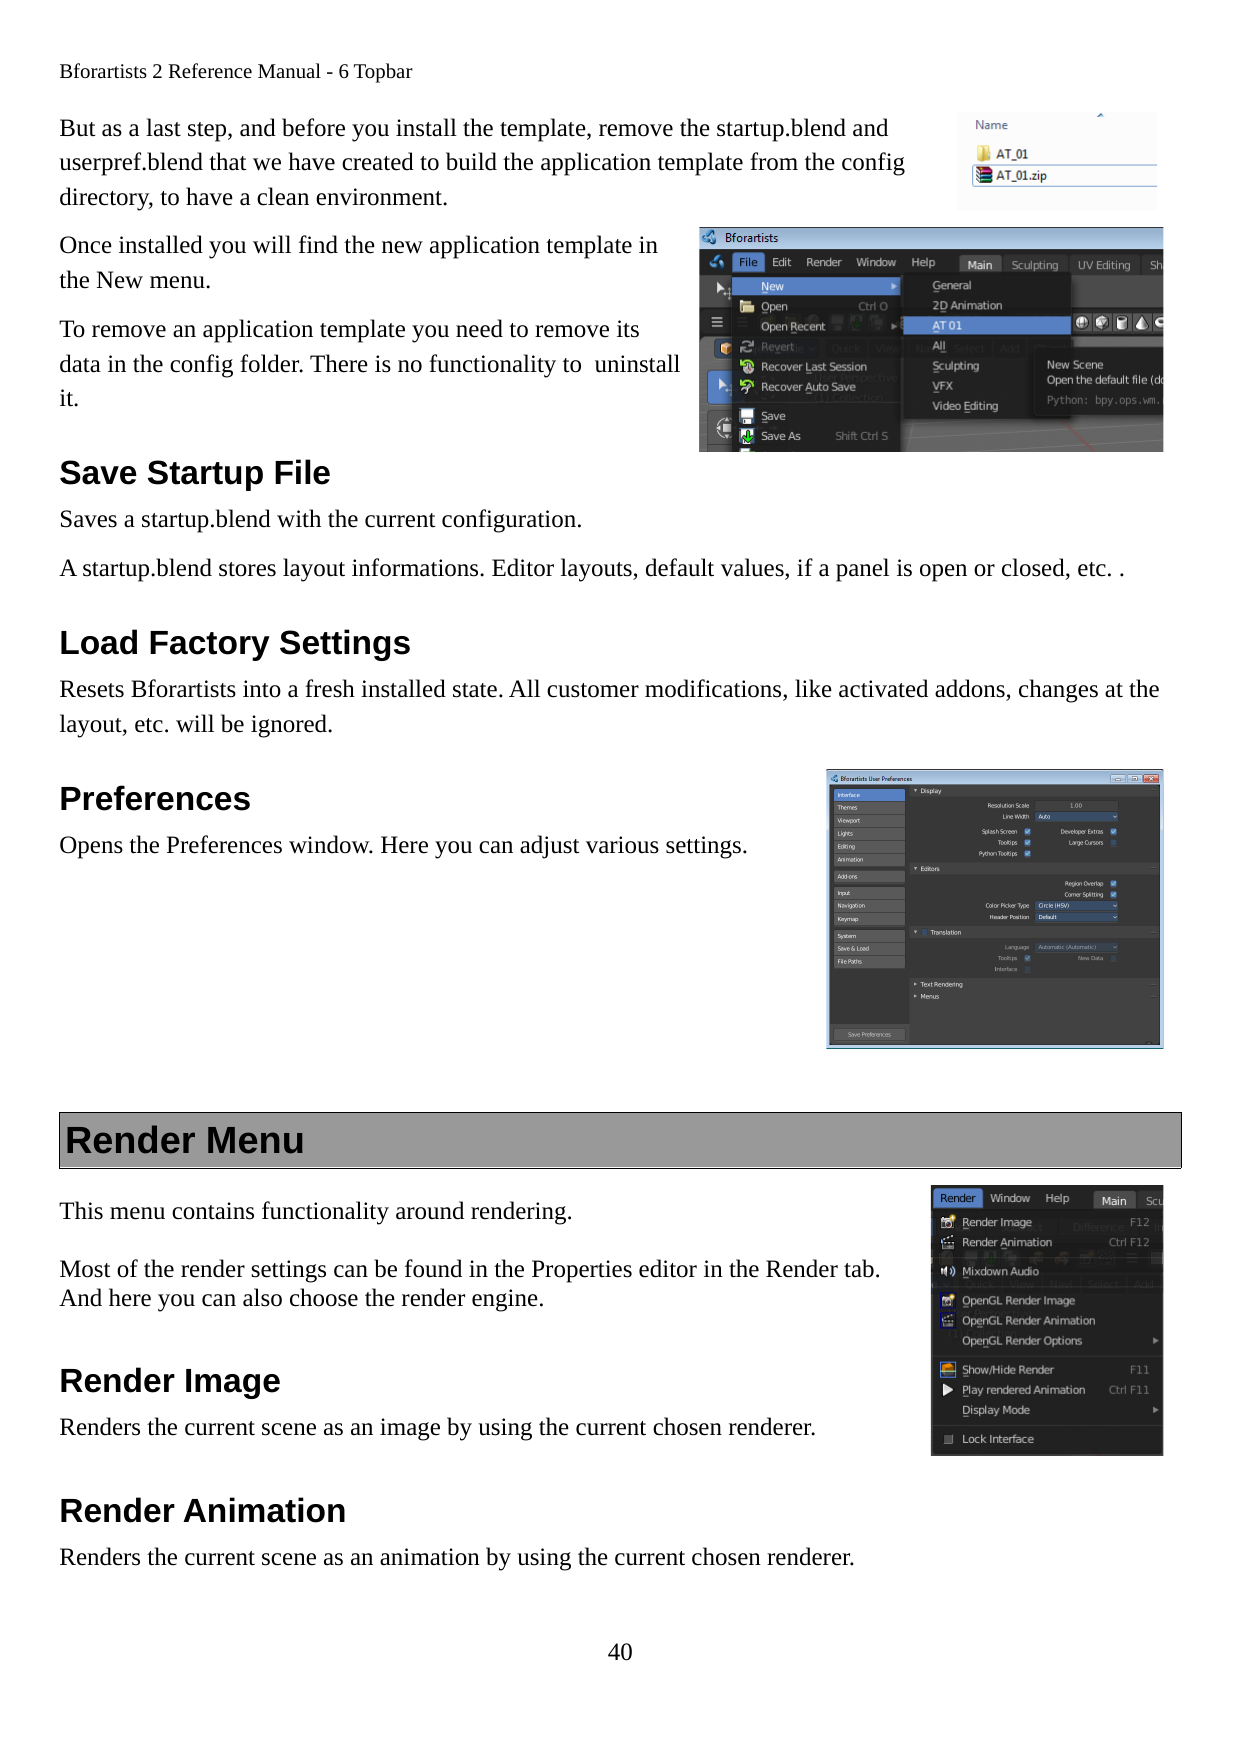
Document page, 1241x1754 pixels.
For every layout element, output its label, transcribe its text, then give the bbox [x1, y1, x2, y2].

text Most of the render settings can be found in the Properties editor in the Render tab. And here you can also choose the render engine. [59, 1254, 930, 1311]
subtitle Render Image [59, 1361, 930, 1399]
picture [826, 769, 1164, 1049]
text To remove an application template you need to remove its data in the config folder. There is no functionality to uninstall it. [59, 314, 699, 412]
text This menu contains functionality around rendering. [59, 1169, 1181, 1225]
subtitle Save Startup File [59, 453, 1181, 492]
text Renders the current scene as an animation by using the current chosen renderer. [59, 1542, 1181, 1570]
text But as a last step, and before you install the template, remove the startup.blend and userpref.blend that we have created to build the application template from the config directory, to have a clean environment. [59, 113, 957, 210]
subtitle [1164, 1361, 1181, 1399]
picture [699, 227, 1164, 452]
subtitle Preferences [59, 779, 826, 817]
text A startup.blend stores layout informations. Editor layouts, default values, if a panel is open or closed, etc. . [59, 553, 1181, 582]
text Once installed you will find the new application template in the New menu. [59, 231, 699, 294]
picture [930, 1185, 1164, 1456]
subtitle Render Animation [59, 1490, 1181, 1529]
picture [957, 112, 1158, 210]
table_header Render Menu [60, 1113, 1181, 1167]
text Saves a startup.blend with the current configuration. [59, 504, 1181, 533]
text Opens the Preferences window. Here you can adjust various settings. [59, 830, 826, 858]
subtitle Load Factory Settings [59, 623, 1181, 662]
subtitle [1164, 779, 1181, 817]
text Resets Bforartists into a fresh installed state. All customer modifications, like activated addons, changes at the layout, etc. will be ignored. [59, 674, 1181, 737]
text Renders the current scene as an image by using the current chosen renderer. [59, 1412, 930, 1441]
